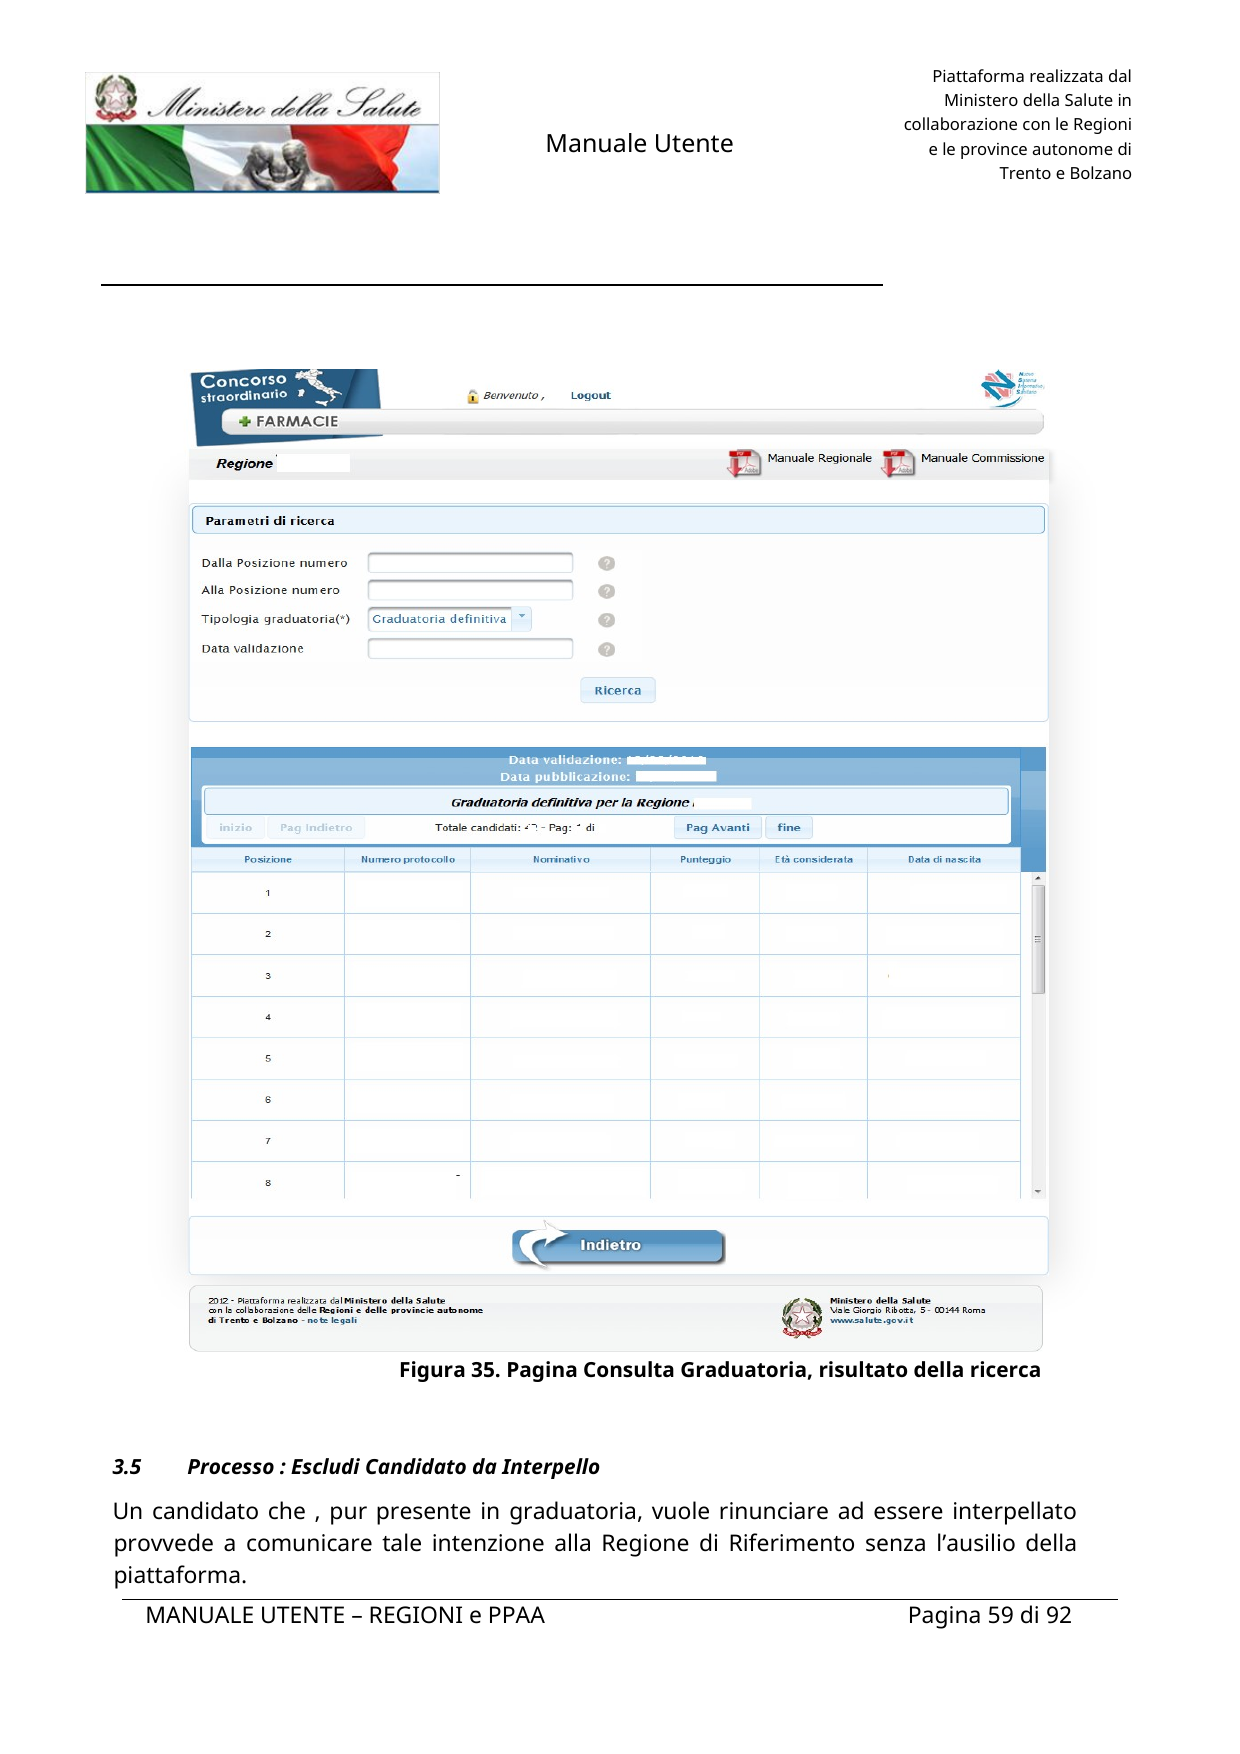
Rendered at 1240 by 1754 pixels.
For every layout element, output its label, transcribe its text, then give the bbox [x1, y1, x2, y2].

text Un candidato che , pur presente in graduatoria, vuole rinunciare ad essere interpellato provvede a comunicare tale intenzione alla Regione di Riferimento senza l’ausilio della piattaforma. [112, 1495, 1078, 1590]
subtitle 3.5 Processo : Escludi Candidato da Interpello [112, 1452, 1078, 1481]
text Figura 35. Pagina Consulta Graduatoria, risultato della ricerca [112, 1355, 1078, 1383]
